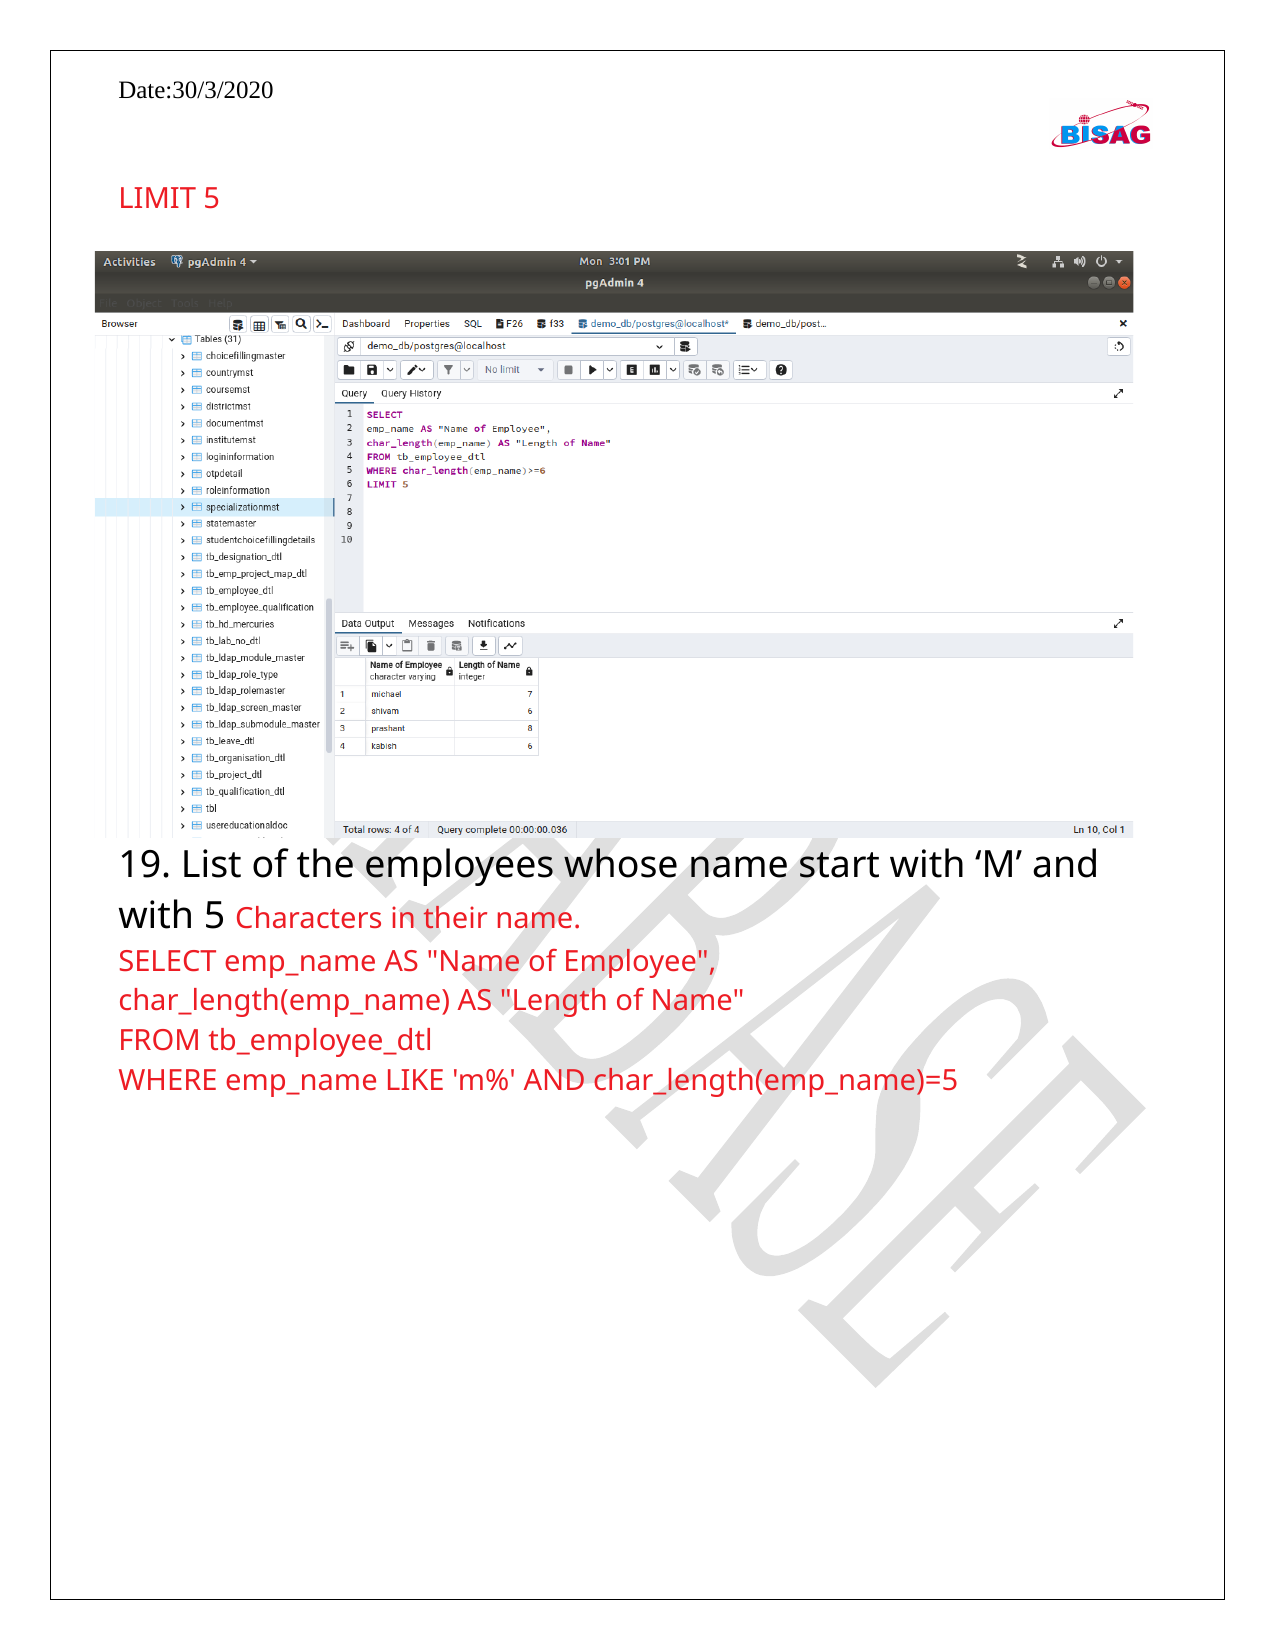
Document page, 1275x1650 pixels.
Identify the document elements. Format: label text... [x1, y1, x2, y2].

text [555, 1019, 654, 1058]
text char_length(emp_name) AS "Length of Name" [849, 979, 996, 1019]
text [928, 1019, 1020, 1059]
text SELECT emp_name AS "Name of Employee", [118, 940, 514, 979]
text char_length(emp_name) AS "Length of Name" [771, 979, 851, 1019]
text [818, 1019, 934, 1059]
picture [94, 251, 1134, 838]
text char_length(emp_name) AS "Length of Name" [565, 979, 688, 1019]
text 19. List of the employees whose name start with ‘M’ and with 5 Characters in their name. [118, 217, 1157, 940]
text SELECT emp_name AS "Name of Employee", [879, 940, 1157, 979]
text WHERE emp_name LIKE 'm%' AND char_length(emp_name)=5 [787, 1059, 898, 1099]
text [644, 1019, 750, 1059]
text [1013, 1019, 1157, 1059]
text WHERE emp_name LIKE 'm%' AND char_length(emp_name)=5 [118, 1059, 699, 1099]
picture [1048, 98, 1154, 149]
text SELECT emp_name AS "Name of Employee", [822, 940, 881, 979]
text [751, 1019, 820, 1059]
text char_length(emp_name) AS "Length of Name" [508, 979, 574, 1016]
text WHERE emp_name LIKE 'm%' AND char_length(emp_name)=5 [1098, 1059, 1157, 1099]
text char_length(emp_name) AS "Length of Name" [962, 1000, 1020, 1019]
text FROM tb_employee_dtl [118, 1019, 544, 1059]
text char_length(emp_name) AS "Length of Name" [687, 979, 802, 1019]
text LIMIT 5 [118, 177, 1157, 217]
text SELECT emp_name AS "Name of Employee", [714, 940, 853, 979]
text SELECT emp_name AS "Name of Employee", [605, 940, 697, 979]
text char_length(emp_name) AS "Length of Name" [1020, 979, 1157, 1019]
text char_length(emp_name) AS "Length of Name" [118, 979, 518, 1019]
text WHERE emp_name LIKE 'm%' AND char_length(emp_name)=5 [669, 1059, 761, 1099]
text WHERE emp_name LIKE 'm%' AND char_length(emp_name)=5 [921, 1059, 1068, 1099]
text SELECT emp_name AS "Name of Employee", [514, 940, 613, 979]
